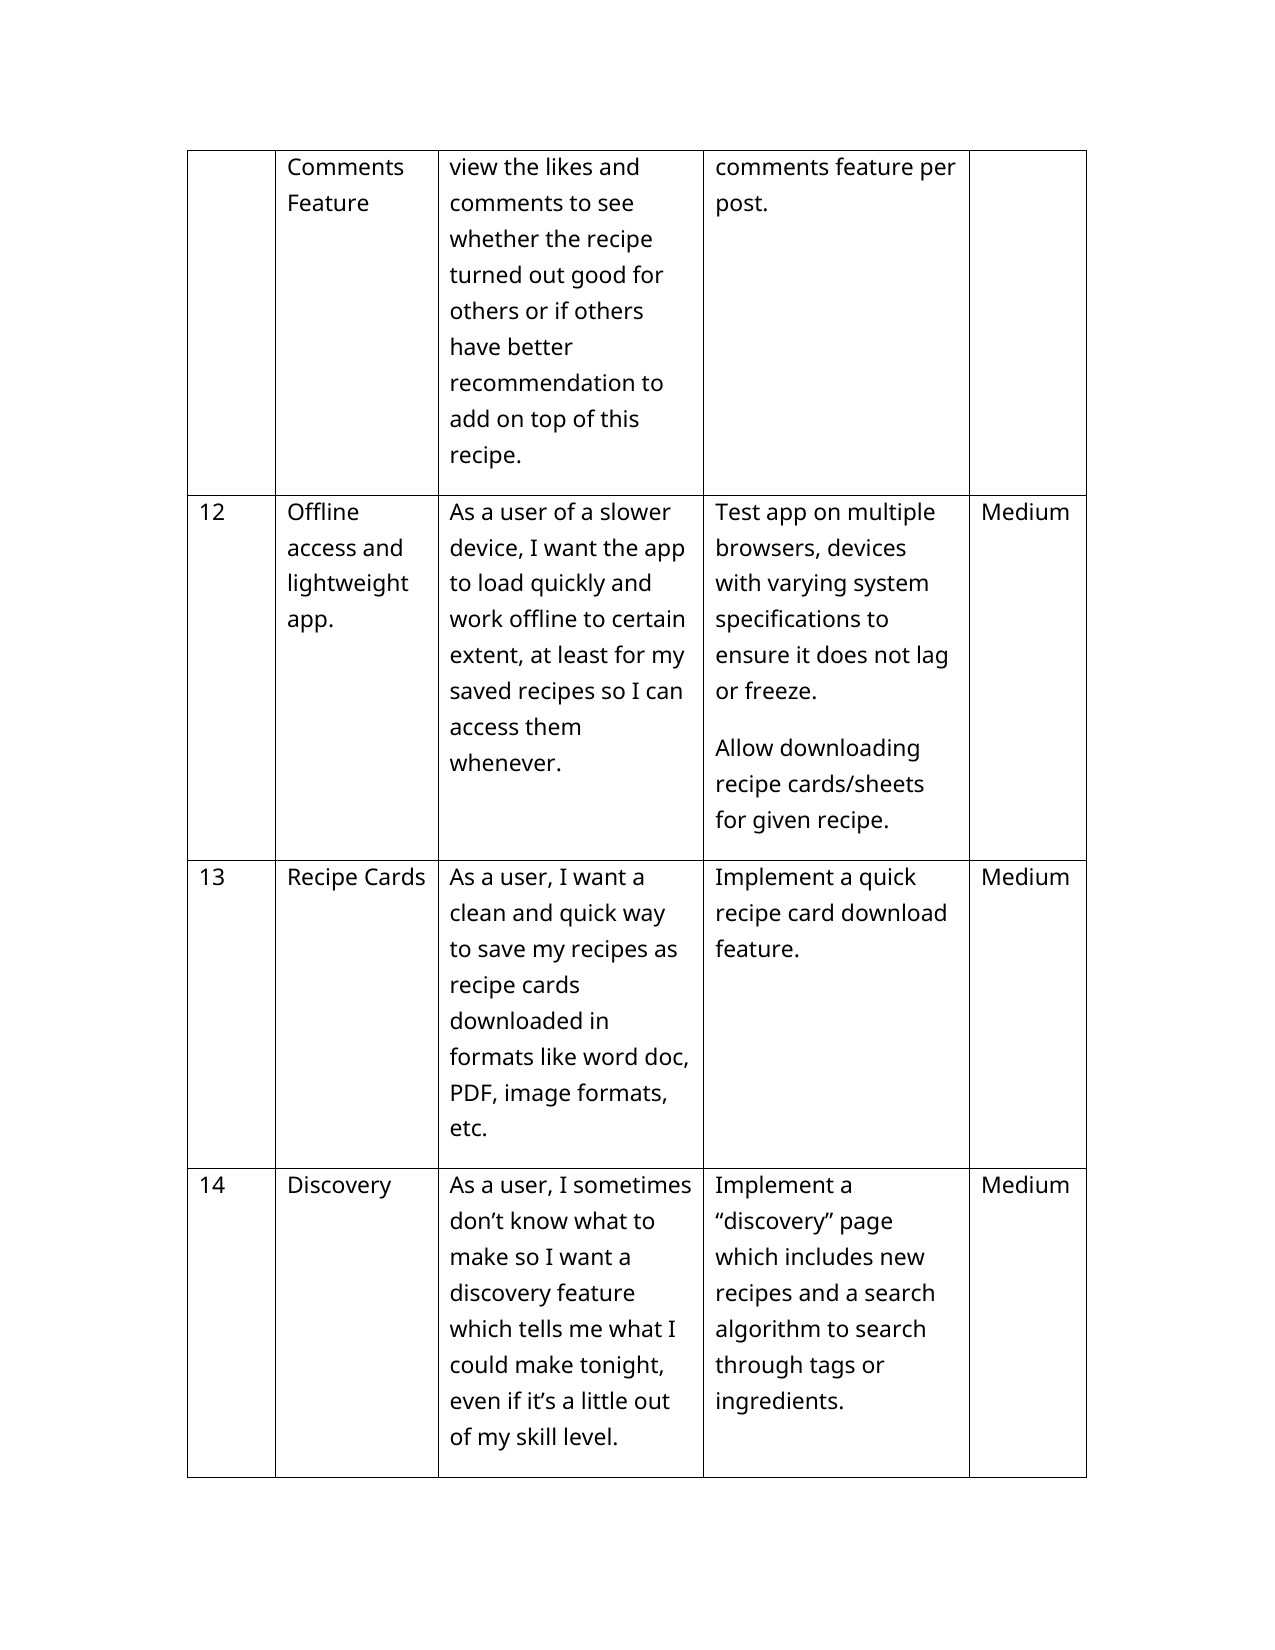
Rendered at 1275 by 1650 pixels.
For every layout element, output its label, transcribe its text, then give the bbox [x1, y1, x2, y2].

table_cell Comments Feature [276, 151, 438, 494]
table_cell Discovery [276, 1169, 438, 1477]
table_cell 12 [188, 496, 275, 860]
table_cell Medium [970, 861, 1086, 1168]
table_cell As a user, I want a clean and quick way to save my recipes as recipe cards downloaded in formats like word doc, PDF, image formats, etc. [439, 861, 703, 1168]
table_cell Implement a “discovery” page which includes new recipes and a search algorithm to search through tags or ingredients. [704, 1169, 969, 1477]
table_cell [188, 151, 275, 494]
table_cell view the likes and comments to see whether the recipe turned out good for others or if others have better recommendation to add on top of this recipe. [439, 151, 703, 494]
table_cell Recipe Cards [276, 861, 438, 1168]
table_cell Test app on multiple browsers, devices with varying system specifications to ensure it does not lag or freeze. Allow downloading recipe cards/sheets for given recipe. [704, 496, 969, 860]
table_cell As a user, I sometimes don’t know what to make so I want a discovery feature which tells me what I could make tonight, even if it’s a little out of my skill level. [439, 1169, 703, 1477]
table_cell Medium [970, 1169, 1086, 1477]
table_cell comments feature per post. [704, 151, 969, 494]
table_cell Implement a quick recipe card download feature. [704, 861, 969, 1168]
table_cell [970, 151, 1086, 494]
table_cell As a user of a slower device, I want the app to load quickly and work offline to certain extent, at least for my saved recipes so I can access them whenever. [439, 496, 703, 860]
table_cell Medium [970, 496, 1086, 860]
table_cell Offline access and lightweight app. [276, 496, 438, 860]
table_cell 14 [188, 1169, 275, 1477]
table_cell 13 [188, 861, 275, 1168]
